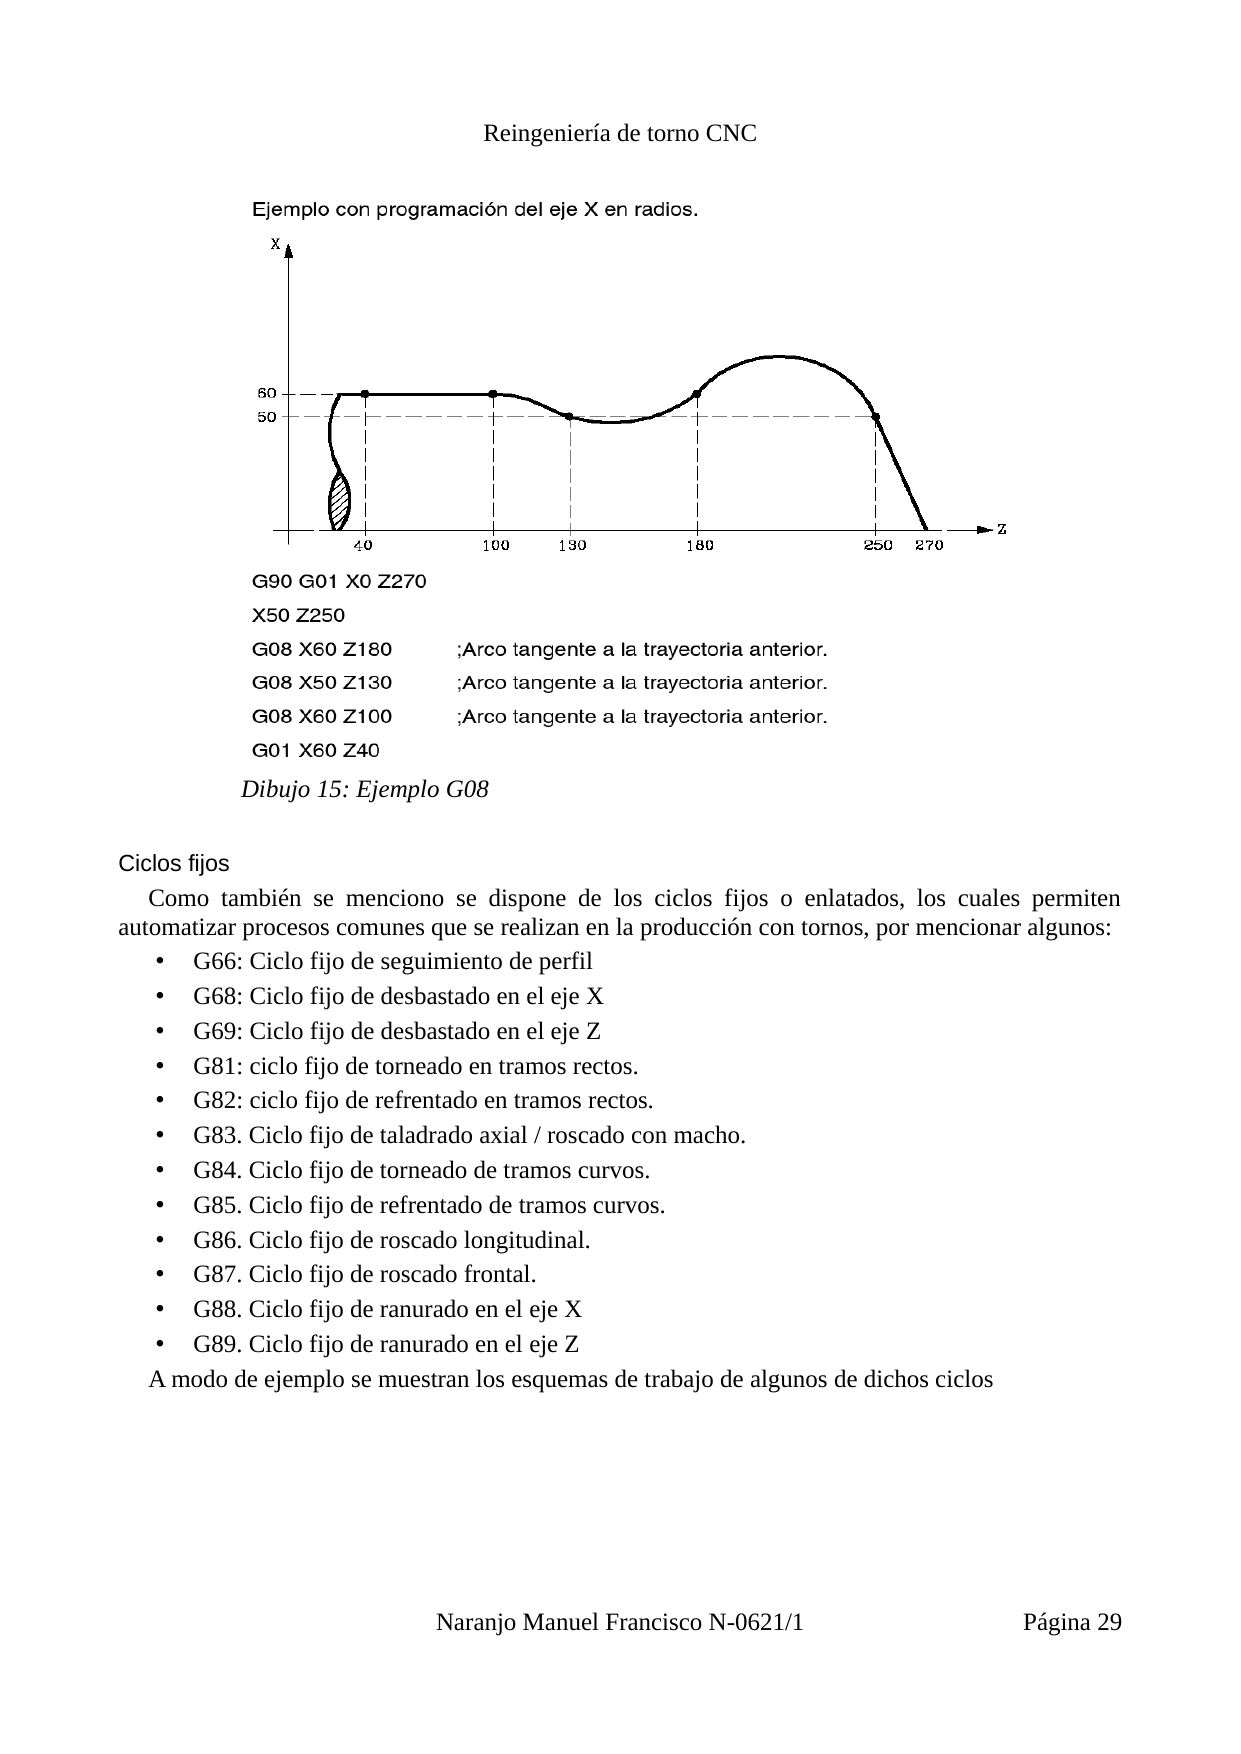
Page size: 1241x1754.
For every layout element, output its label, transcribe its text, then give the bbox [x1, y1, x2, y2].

list G81: ciclo fijo de torneado en tramos rectos. [156, 1051, 1122, 1079]
list G68: Ciclo fijo de desbastado en el eje X [156, 981, 1122, 1010]
subtitle Ciclos fijos [118, 850, 1122, 877]
list G83. Ciclo fijo de taladrado axial / roscado con macho. [156, 1120, 1122, 1149]
text Como también se menciono se dispone de los ciclos fijos o enlatados, los cuales permiten automatizar procesos comunes que se realizan en la producción con tornos, por mencionar algunos: [118, 883, 1122, 940]
list G88. Ciclo fijo de ranurado en el eje X [156, 1294, 1122, 1323]
list G66: Ciclo fijo de seguimiento de perfil [156, 946, 1122, 975]
picture [240, 190, 1030, 774]
list G85. Ciclo fijo de refrentado de tramos curvos. [156, 1190, 1122, 1219]
text Dibujo 15: Ejemplo G08 [241, 774, 1030, 803]
list G84. Ciclo fijo de torneado de tramos curvos. [156, 1155, 1122, 1184]
list G69: Ciclo fijo de desbastado en el eje Z [156, 1016, 1122, 1045]
text A modo de ejemplo se muestran los esquemas de trabajo de algunos de dichos ciclos [118, 1364, 1122, 1393]
list G82: ciclo fijo de refrentado en tramos rectos. [156, 1086, 1122, 1114]
list G87. Ciclo fijo de roscado frontal. [156, 1259, 1122, 1288]
list G86. Ciclo fijo de roscado longitudinal. [156, 1225, 1122, 1253]
list G89. Ciclo fijo de ranurado en el eje Z [156, 1329, 1122, 1358]
